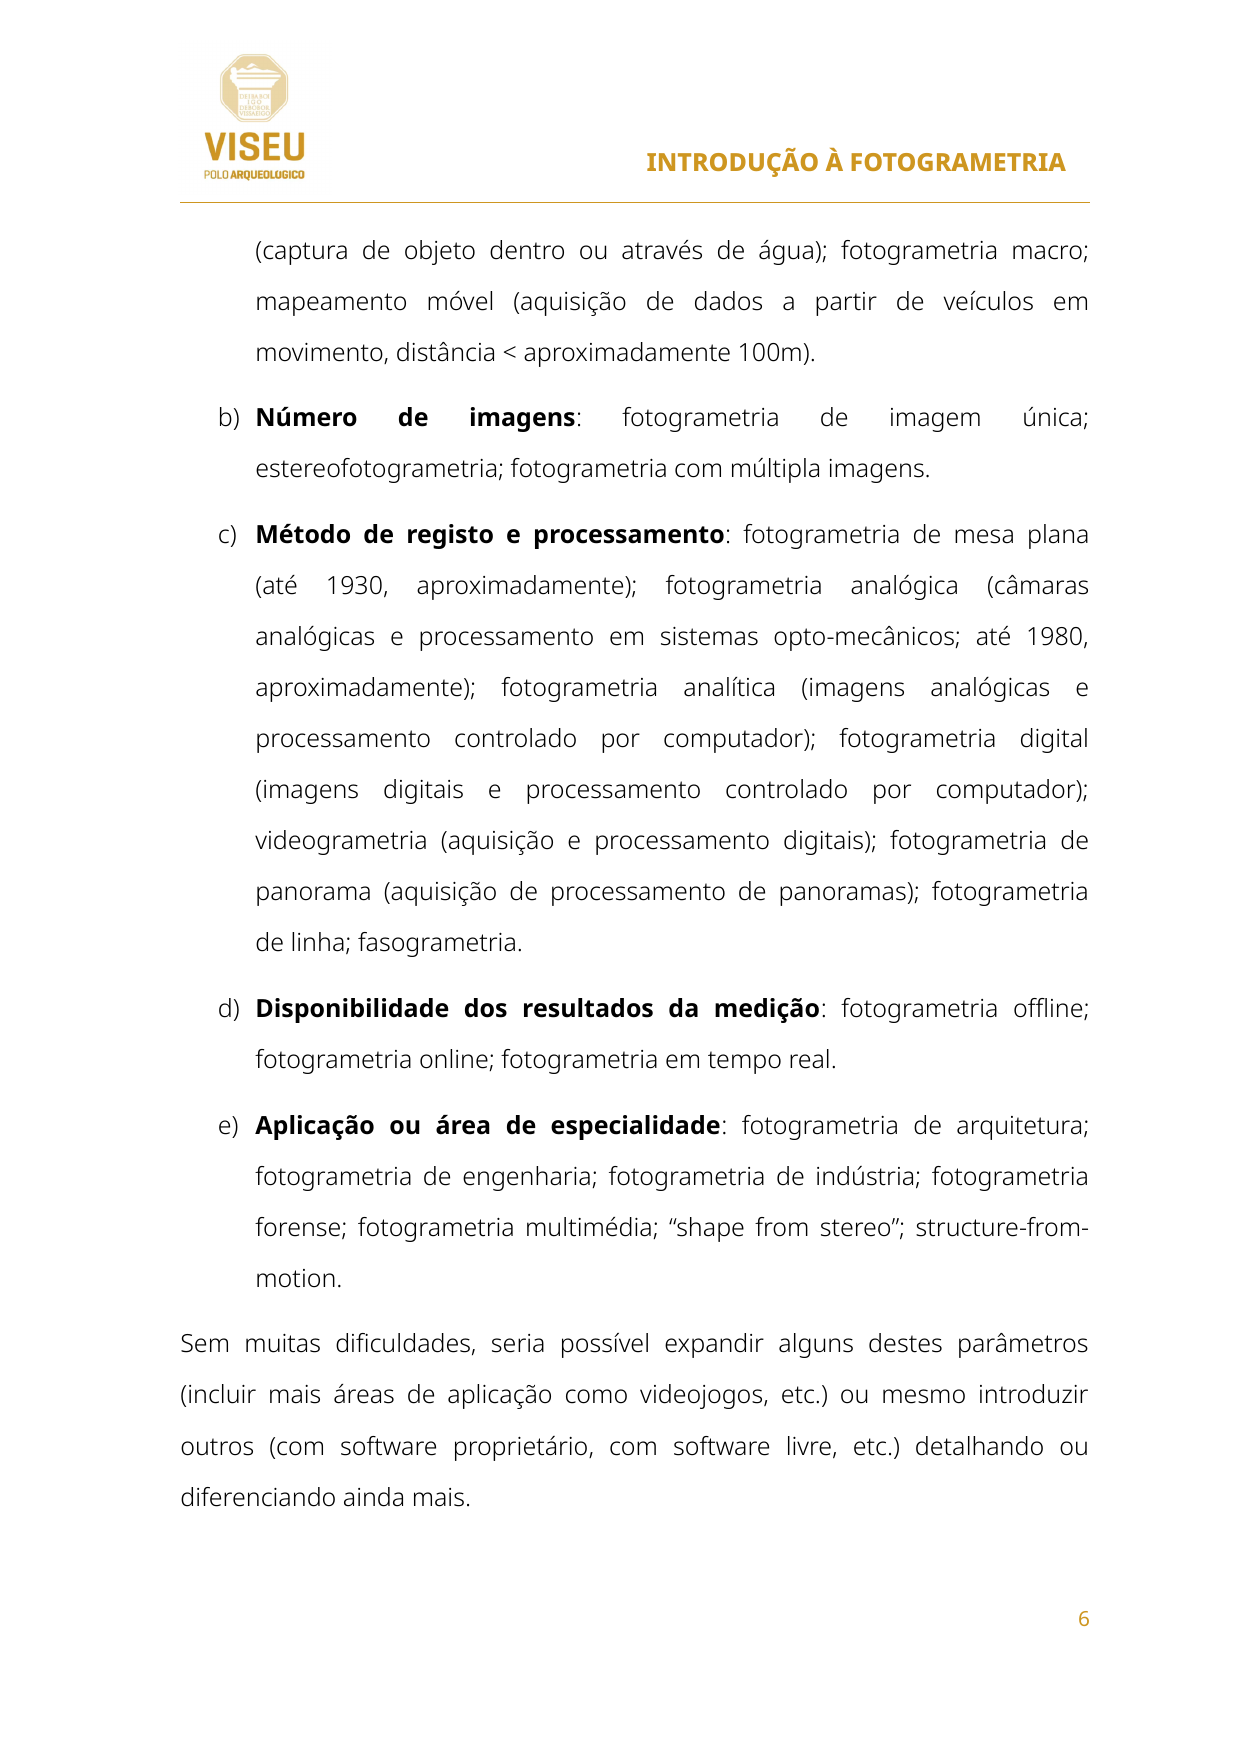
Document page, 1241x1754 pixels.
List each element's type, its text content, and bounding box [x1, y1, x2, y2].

list Método de registo e processamento: fotogrametria de mesa plana (até 1930, aproximadamente); fotogrametria analógica (câmaras analógicas e processamento em sistemas opto-mecânicos; até 1980, aproximadamente); fotogrametria analítica (imagens analógicas e processamento controlado por computador); fotogrametria digital (imagens digitais e processamento controlado por computador); videogrametria (aquisição e processamento digitais); fotogrametria de panorama (aquisição de processamento de panoramas); fotogrametria de linha; fasogrametria. [218, 517, 1090, 959]
list Número de imagens: fotogrametria de imagem única; estereofotogrametria; fotogrametria com múltipla imagens. [218, 400, 1090, 485]
list Aplicação ou área de especialidade: fotogrametria de arquitetura; fotogrametria de engenharia; fotogrametria de indústria; fotogrametria forense; fotogrametria multimédia; “shape from stereo”; structure-from-motion. [218, 1107, 1090, 1294]
list (captura de objeto dentro ou através de água); fotogrametria macro; mapeamento móvel (aquisição de dados a partir de veículos em movimento, distância < aproximadamente 100m). [218, 232, 1090, 368]
list Disponibilidade dos resultados da medição: fotogrametria offline; fotogrametria online; fotogrametria em tempo real. [218, 991, 1090, 1076]
text Sem muitas dificuldades, seria possível expandir alguns destes parâmetros (incluir mais áreas de aplicação como videojogos, etc.) ou mesmo introduzir outros (com software proprietário, com software livre, etc.) detalhando ou diferenciando ainda mais. [180, 1326, 1090, 1513]
